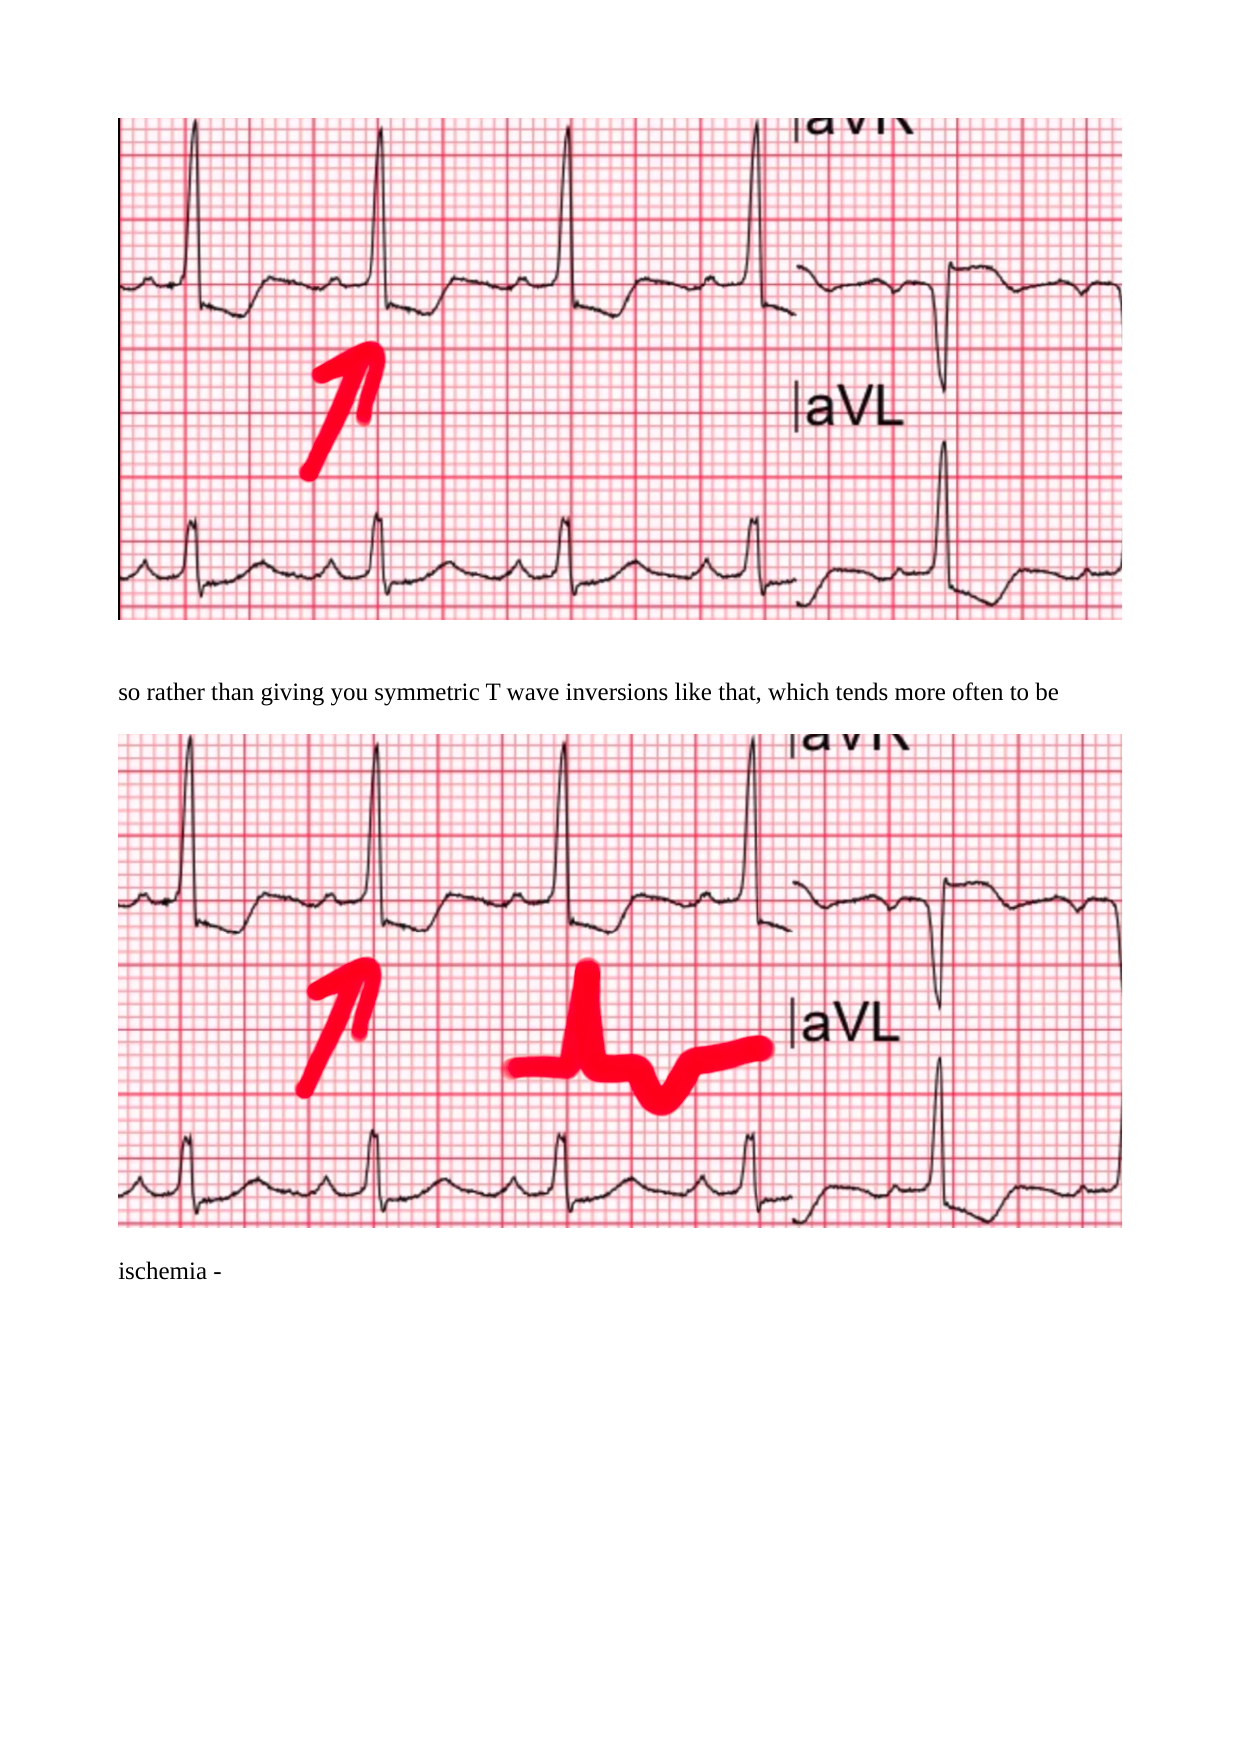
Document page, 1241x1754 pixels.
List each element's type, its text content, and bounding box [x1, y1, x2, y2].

text so rather than giving you symmetric T wave inversions like that, which tends more often to be [118, 620, 1122, 734]
picture [118, 118, 1123, 620]
text ischemia - [118, 1256, 1122, 1343]
picture [118, 734, 1123, 1228]
text [118, 1228, 1122, 1256]
